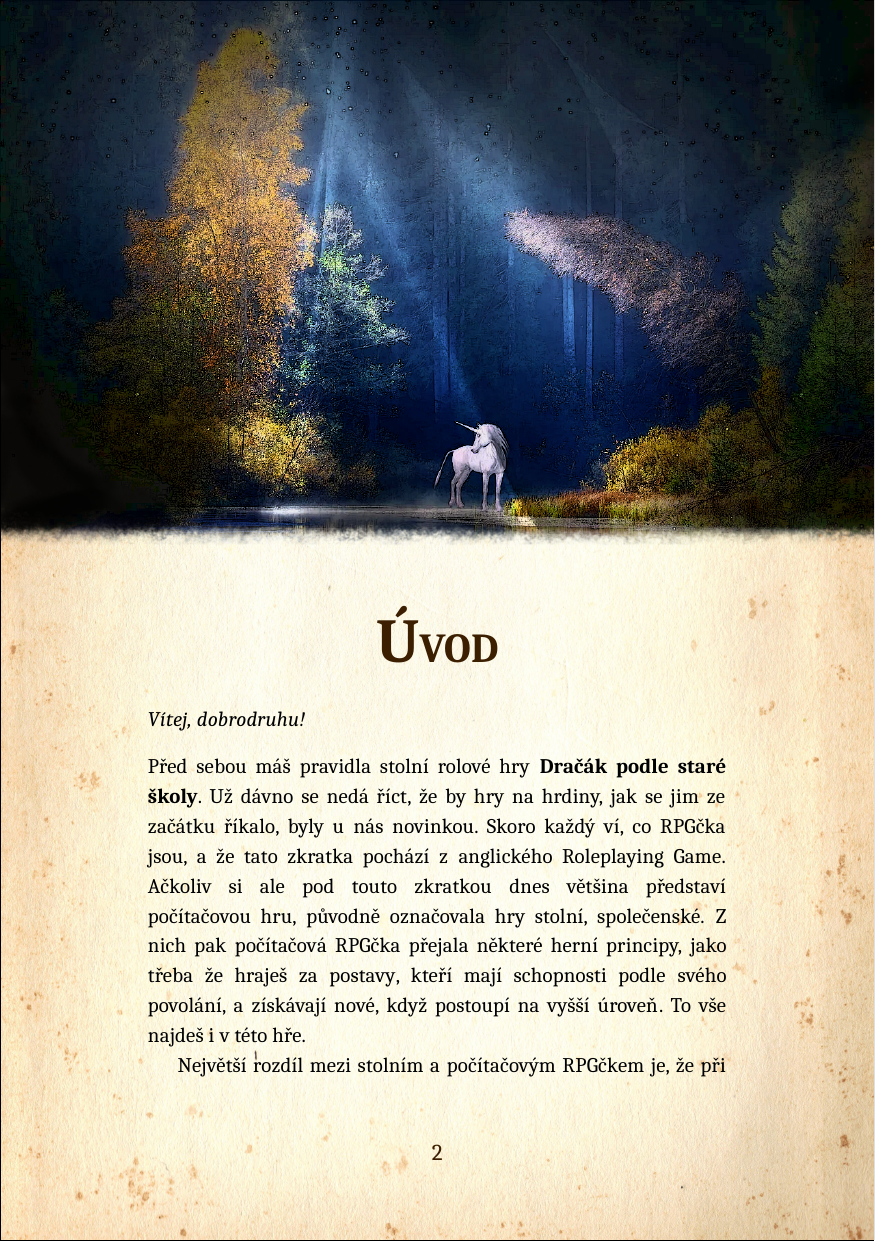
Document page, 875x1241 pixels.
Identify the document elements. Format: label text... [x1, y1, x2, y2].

text Před sebou máš pravidla stolní rolové hry Dračák podle staré školy. Už dávno se nedá říct, že by hry na hrdiny, jak se jim ze začátku říkalo, byly u⁠ nás novinkou. Skoro každý ví, co RPGčka jsou, a⁠ že tato zkratka pochází z⁠ anglického Roleplaying Game. Ačkoliv si ale pod touto zkratkou dnes většina představí počítačovou hru, původně označovala hry stolní, společenské. Z⁠ nich pak počítačová RPGčka přejala některé herní principy, jako třeba že hraješ za postavy, kteří mají schopnosti podle svého povolání, a⁠ získávají nové, když postoupí na vyšší úroveň. To vše najdeš i⁠ v⁠ této hře. Největší rozdíl mezi stolním a⁠ počítačovým RPGčkem je, že při [148, 755, 726, 1078]
picture [0, 0, 874, 1240]
subtitle Úvod [148, 547, 726, 678]
text Vítej, dobrodruhu! [148, 707, 726, 731]
